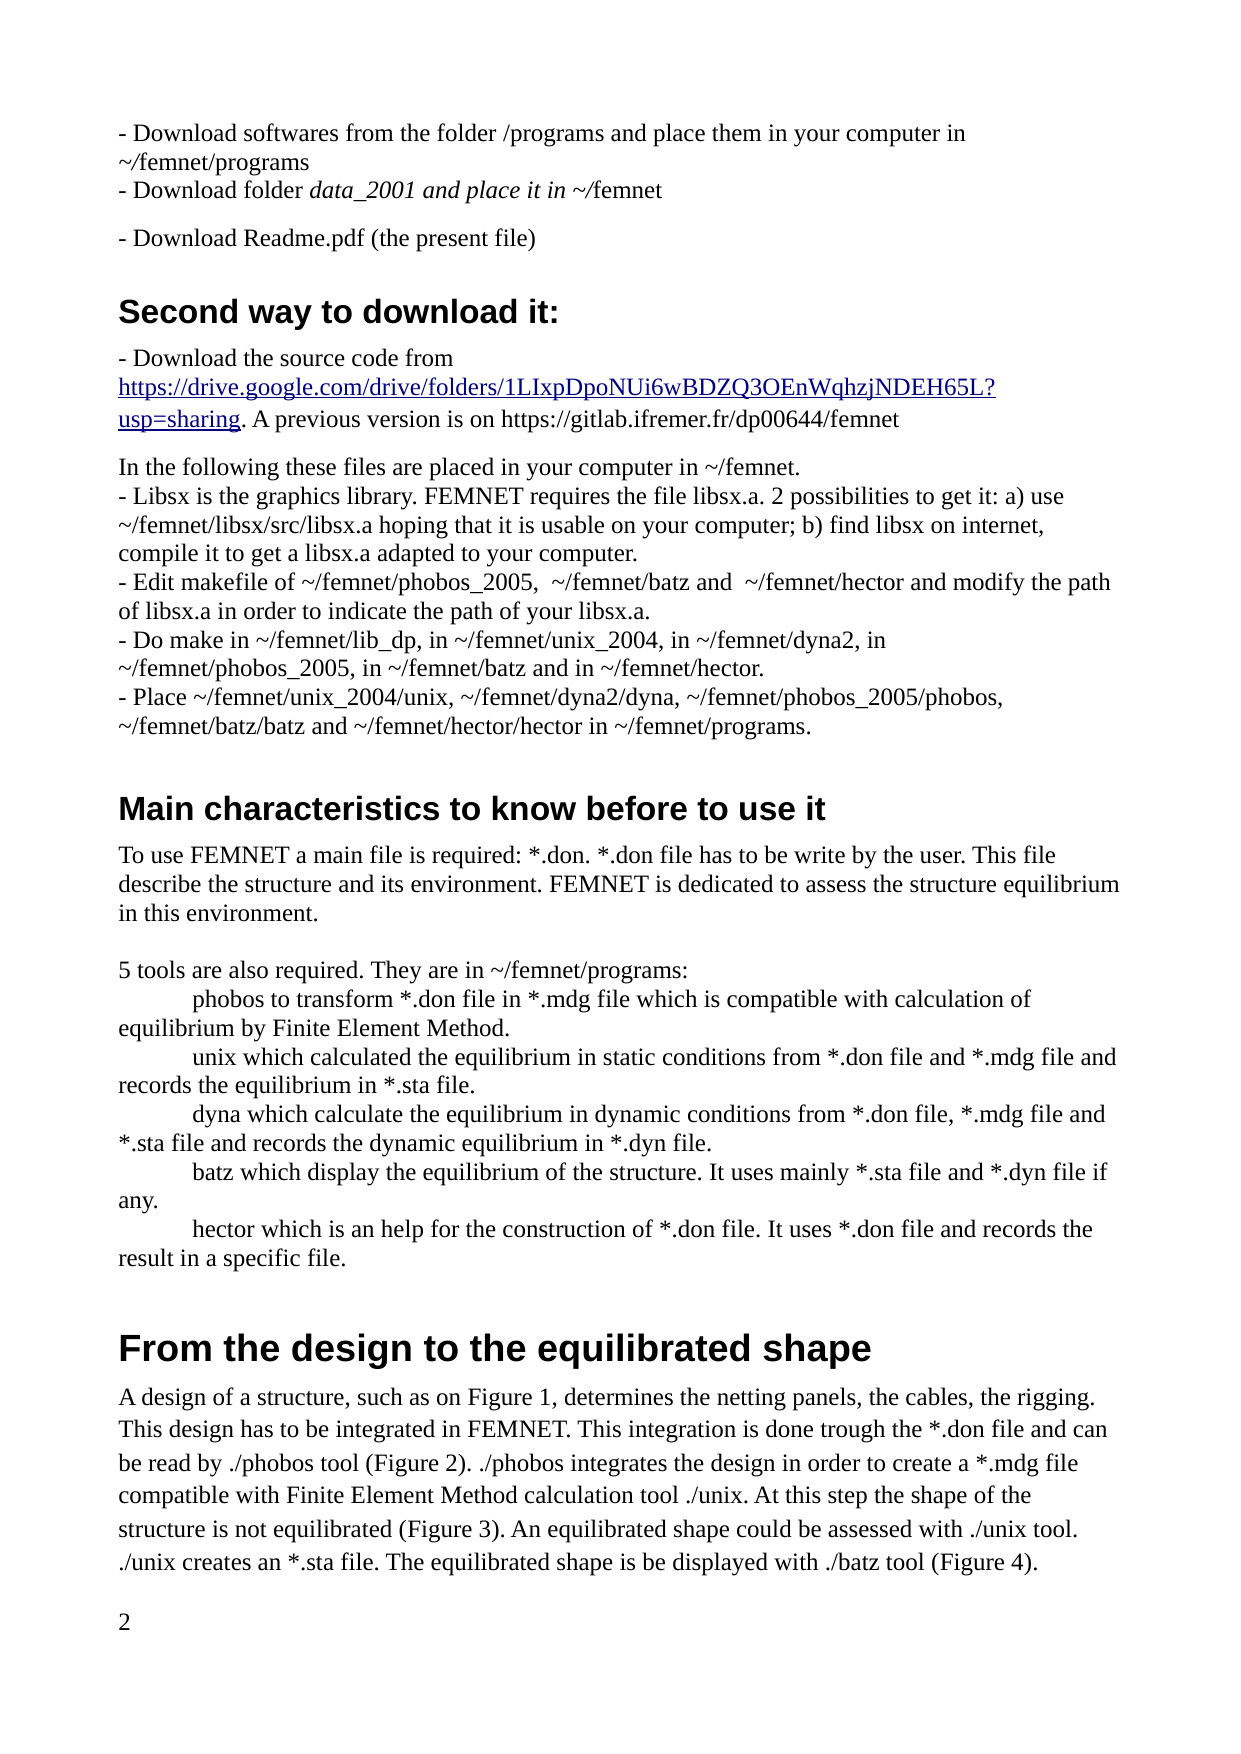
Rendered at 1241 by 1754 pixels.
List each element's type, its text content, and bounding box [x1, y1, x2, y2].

text A design of a structure, such as on Figure 1, determines the netting panels, the cables, the rigging. This design has to be integrated in FEMNET. This integration is done trough the *.don file and can be read by ./phobos tool (Figure 2). ./phobos integrates the design in order to create a *.mdg file compatible with Finite Element Method calculation tool ./unix. At this step the shape of the structure is not equilibrated (Figure 3). An equilibrated shape could be assessed with ./unix tool. ./unix creates an *.sta file. The equilibrated shape is be displayed with ./batz tool (Figure 4). [118, 1382, 1122, 1575]
text phobos to transform *.don file in *.mdg file which is compatible with calculation of equilibrium by Finite Element Method. [118, 984, 1122, 1042]
text - Download folder data_2001 and place it in ~/femnet [118, 176, 1122, 204]
text - Download softwares from the folder /programs and place them in your computer in ~/femnet/programs [118, 118, 1122, 176]
text hector which is an help for the construction of *.don file. It uses *.don file and records the result in a specific file. [118, 1214, 1122, 1272]
subtitle Second way to download it: [118, 292, 1122, 330]
text 5 tools are also required. They are in ~/femnet/programs: [118, 955, 1122, 984]
text dyna which calculate the equilibrium in dynamic conditions from *.don file, *.mdg file and *.sta file and records the dynamic equilibrium in *.dyn file. [118, 1099, 1122, 1157]
text - Download the source code from [118, 343, 1122, 372]
text - Libsx is the graphics library. FEMNET requires the file libsx.a. 2 possibilities to get it: a) use ~/femnet/libsx/src/libsx.a hoping that it is usable on your computer; b) find libsx on internet, compile it to get a libsx.a adapted to your computer. [118, 481, 1122, 567]
subtitle From the design to the equilibrated shape [118, 1325, 1122, 1369]
text https://drive.google.com/drive/folders/1LIxpDpoNUi6wBDZQ3OEnWqhzjNDEH65L?usp=sharing. A previous version is on https://gitlab.ifremer.fr/dp00644/femnet [118, 372, 1122, 433]
text unix which calculated the equilibrium in static conditions from *.don file and *.mdg file and records the equilibrium in *.sta file. [118, 1042, 1122, 1099]
subtitle Main characteristics to know before to use it [118, 789, 1122, 828]
text - Place ~/femnet/unix_2004/unix, ~/femnet/dyna2/dyna, ~/femnet/phobos_2005/phobos, ~/femnet/batz/batz and ~/femnet/hector/hector in ~/femnet/programs. [118, 682, 1122, 740]
text To use FEMNET a main file is required: *.don. *.don file has to be write by the user. This file describe the structure and its environment. FEMNET is dedicated to assess the structure equilibrium in this environment. [118, 840, 1122, 927]
text - Edit makefile of ~/femnet/phobos_2005, ~/femnet/batz and ~/femnet/hector and modify the path of libsx.a in order to indicate the path of your libsx.a. [118, 567, 1122, 625]
text - Do make in ~/femnet/lib_dp, in ~/femnet/unix_2004, in ~/femnet/dyna2, in ~/femnet/phobos_2005, in ~/femnet/batz and in ~/femnet/hector. [118, 625, 1122, 682]
text batz which display the equilibrium of the structure. It uses mainly *.sta file and *.dyn file if any. [118, 1157, 1122, 1214]
text In the following these files are placed in your computer in ~/femnet. [118, 452, 1122, 481]
text - Download Readme.pdf (the present file) [118, 223, 1122, 252]
